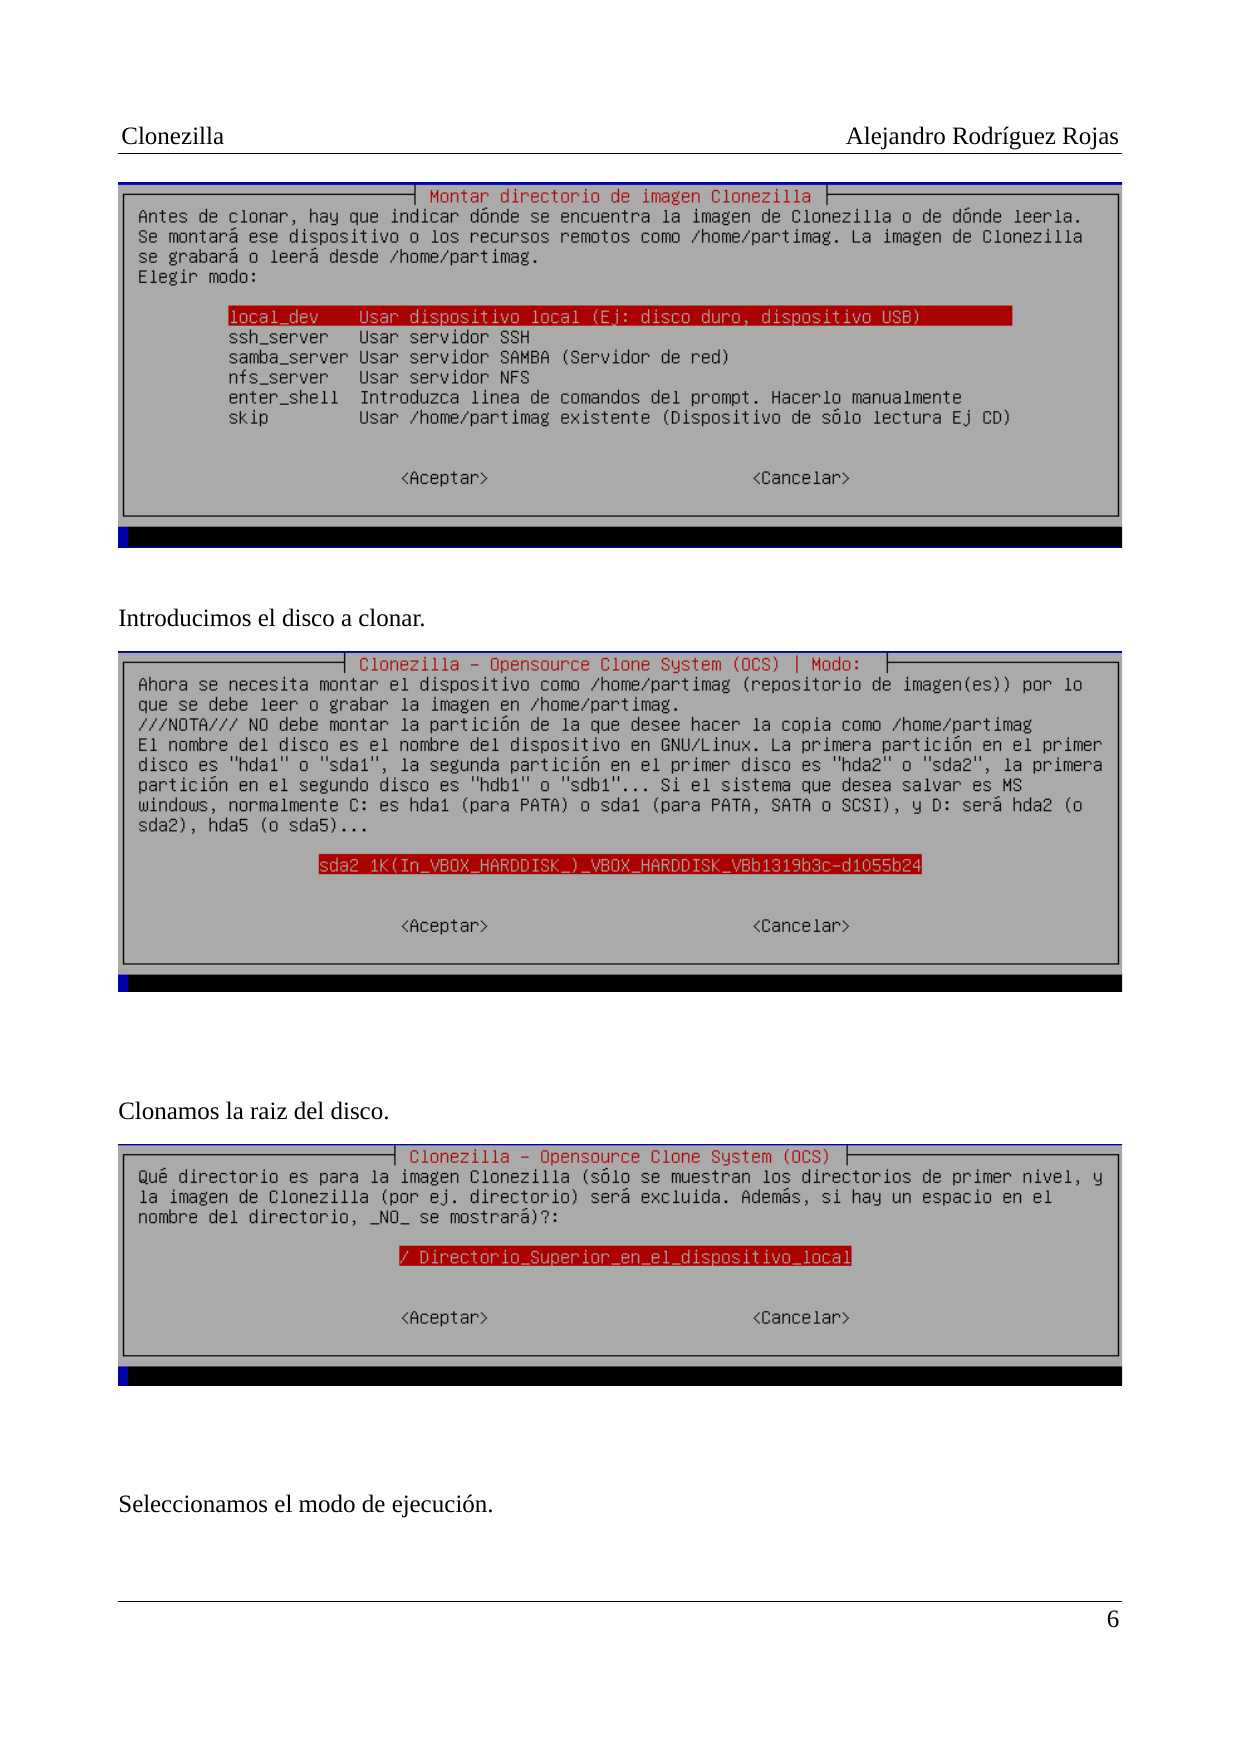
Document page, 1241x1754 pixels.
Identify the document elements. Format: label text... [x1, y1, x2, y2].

text Seleccionamos el modo de ejecución. [118, 1489, 1122, 1518]
picture [118, 182, 1123, 548]
text Introducimos el disco a clonar. [118, 603, 1122, 631]
picture [118, 1144, 1123, 1386]
text Clonamos la raiz del disco. [118, 1096, 1122, 1124]
picture [118, 651, 1123, 992]
